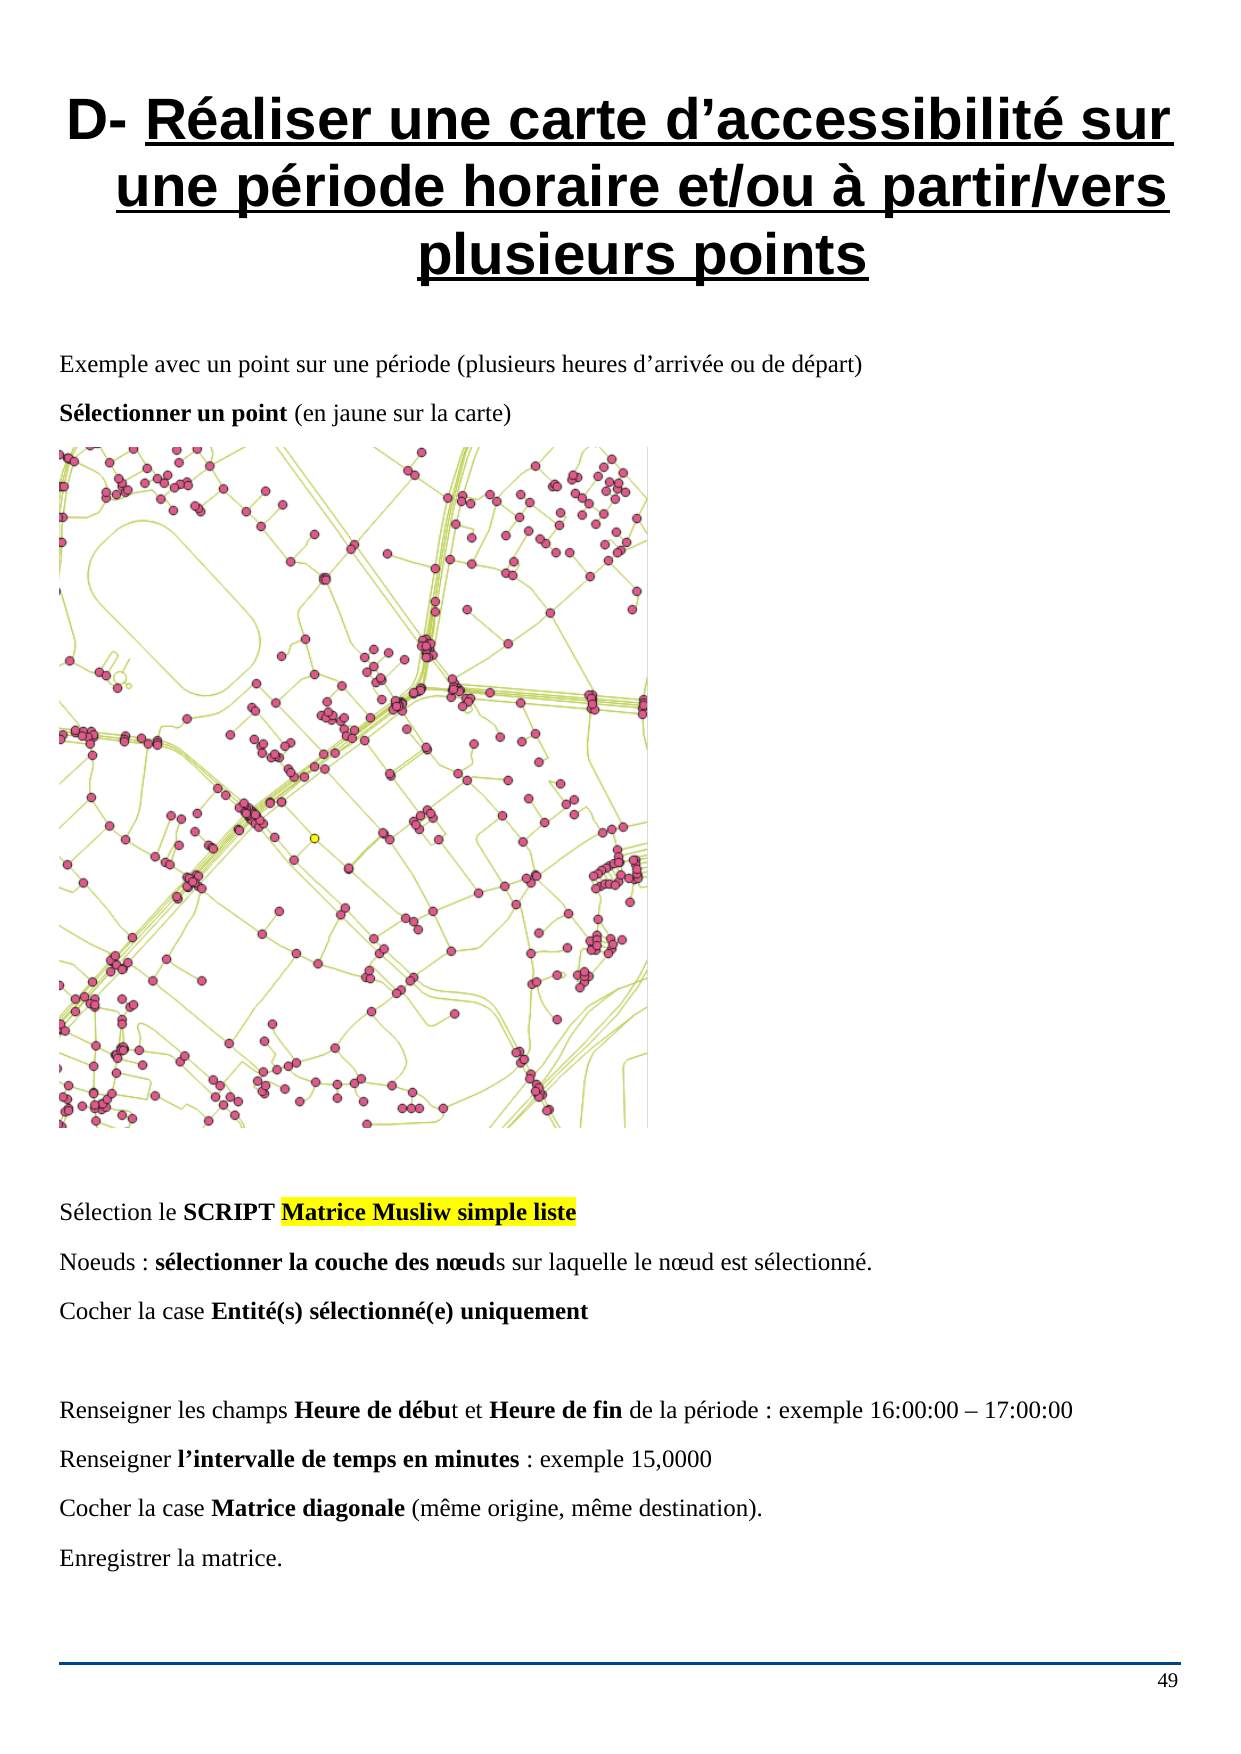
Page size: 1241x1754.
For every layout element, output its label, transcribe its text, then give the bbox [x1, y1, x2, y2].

text Renseigner les champs Heure de début et Heure de fin de la période : exemple 16:00:00 – 17:00:00 [59, 1394, 1181, 1423]
text Noeuds : sélectionner la couche des nœuds sur laquelle le nœud est sélectionné. [59, 1246, 1181, 1275]
picture [59, 447, 648, 1128]
text Cocher la case Matrice diagonale (même origine, même destination). [59, 1493, 1181, 1522]
text Sélectionner un point (en jaune sur la carte) [59, 398, 1181, 427]
text Renseigner l’intervalle de temps en minutes : exemple 15,0000 [59, 1444, 1181, 1473]
text Cocher la case Entité(s) sélectionné(e) uniquement [59, 1296, 1181, 1325]
text Sélection le SCRIPT Matrice Musliw simple liste [59, 1197, 1181, 1226]
text Enregistrer la matrice. [59, 1543, 1181, 1572]
title Réaliser une carte d’accessibilité sur une période horaire et/ou à partir/vers plusieurs points [59, 84, 1181, 287]
text Exemple avec un point sur une période (plusieurs heures d’arrivée ou de départ) [59, 348, 1181, 377]
